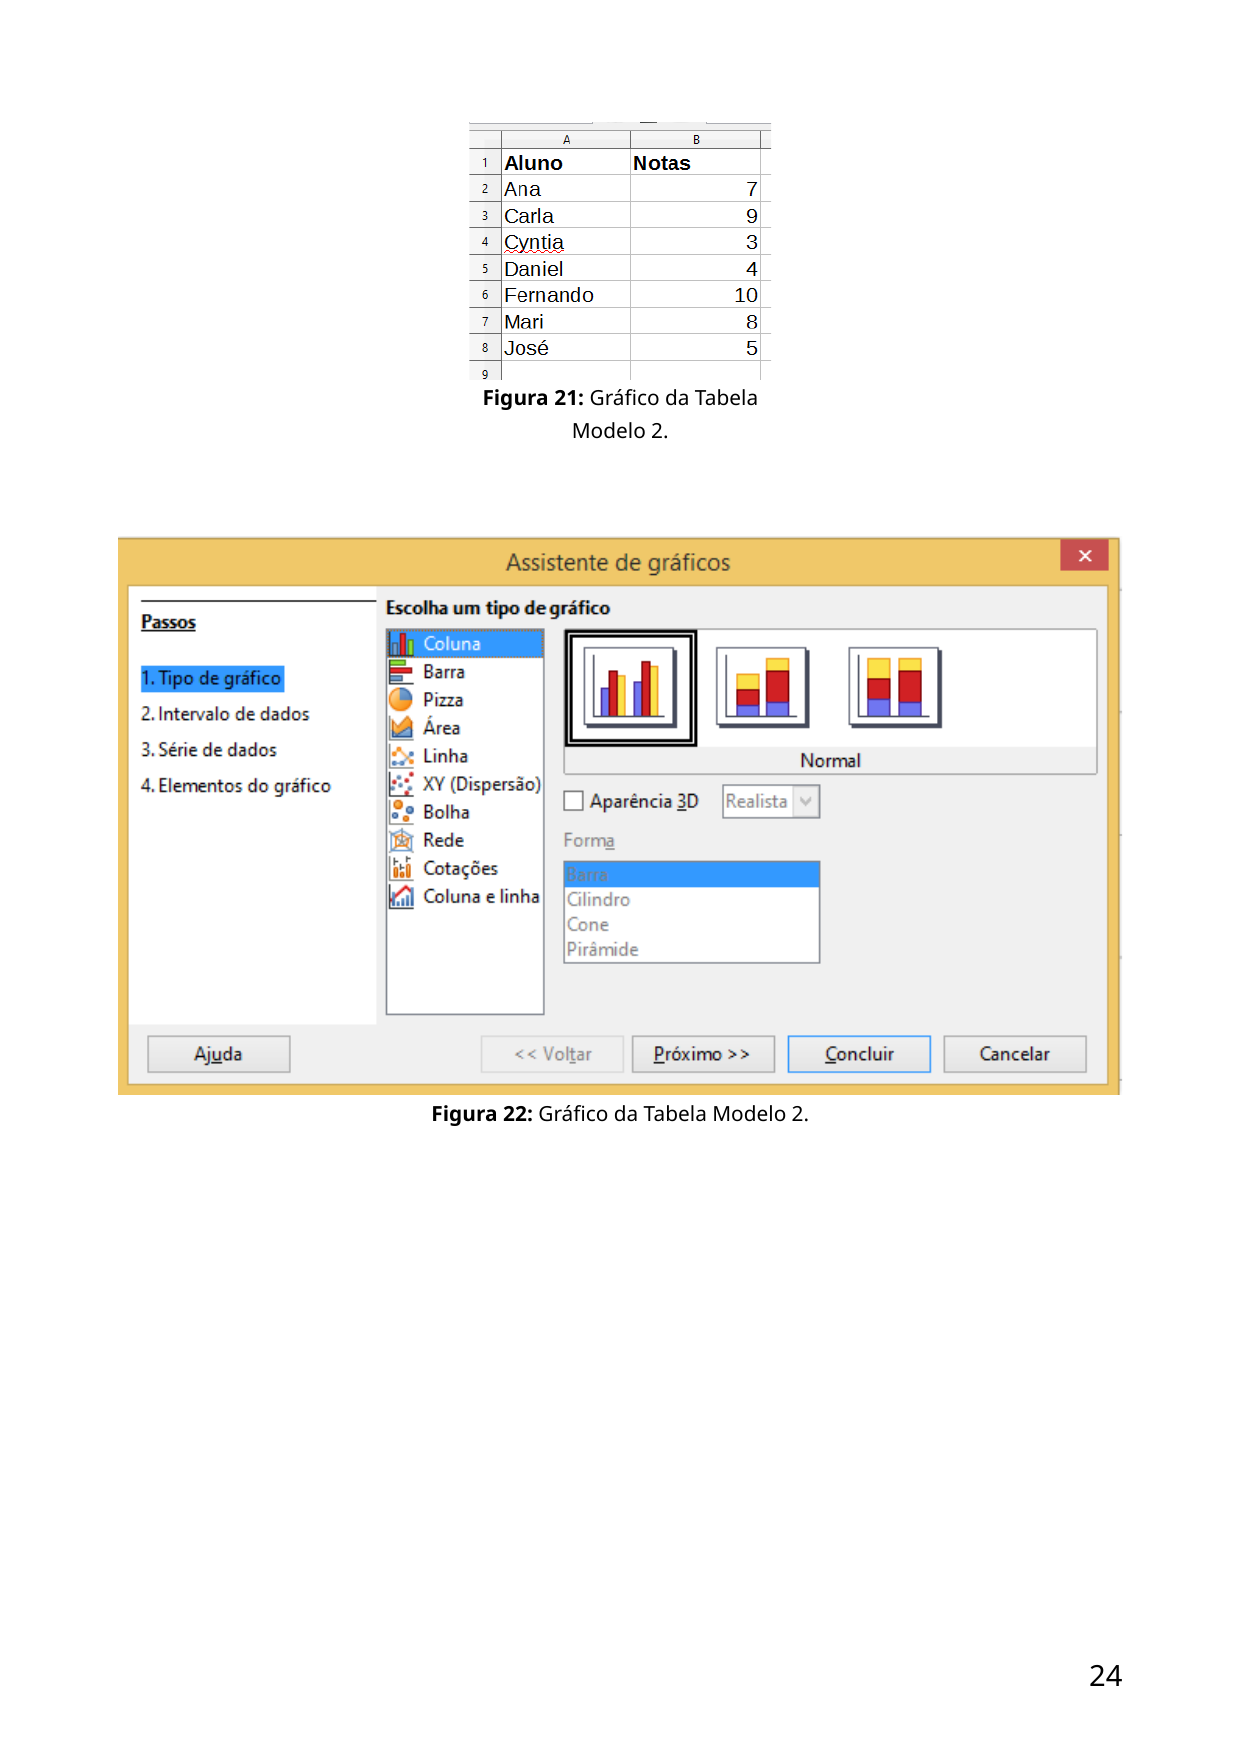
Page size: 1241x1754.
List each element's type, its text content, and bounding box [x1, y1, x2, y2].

text Figura 21: Gráfico da Tabela Modelo 2. [469, 380, 771, 444]
picture [118, 536, 1123, 1095]
text Figura 22: Gráfico da Tabela Modelo 2. [115, 536, 1125, 1127]
picture [469, 122, 772, 380]
